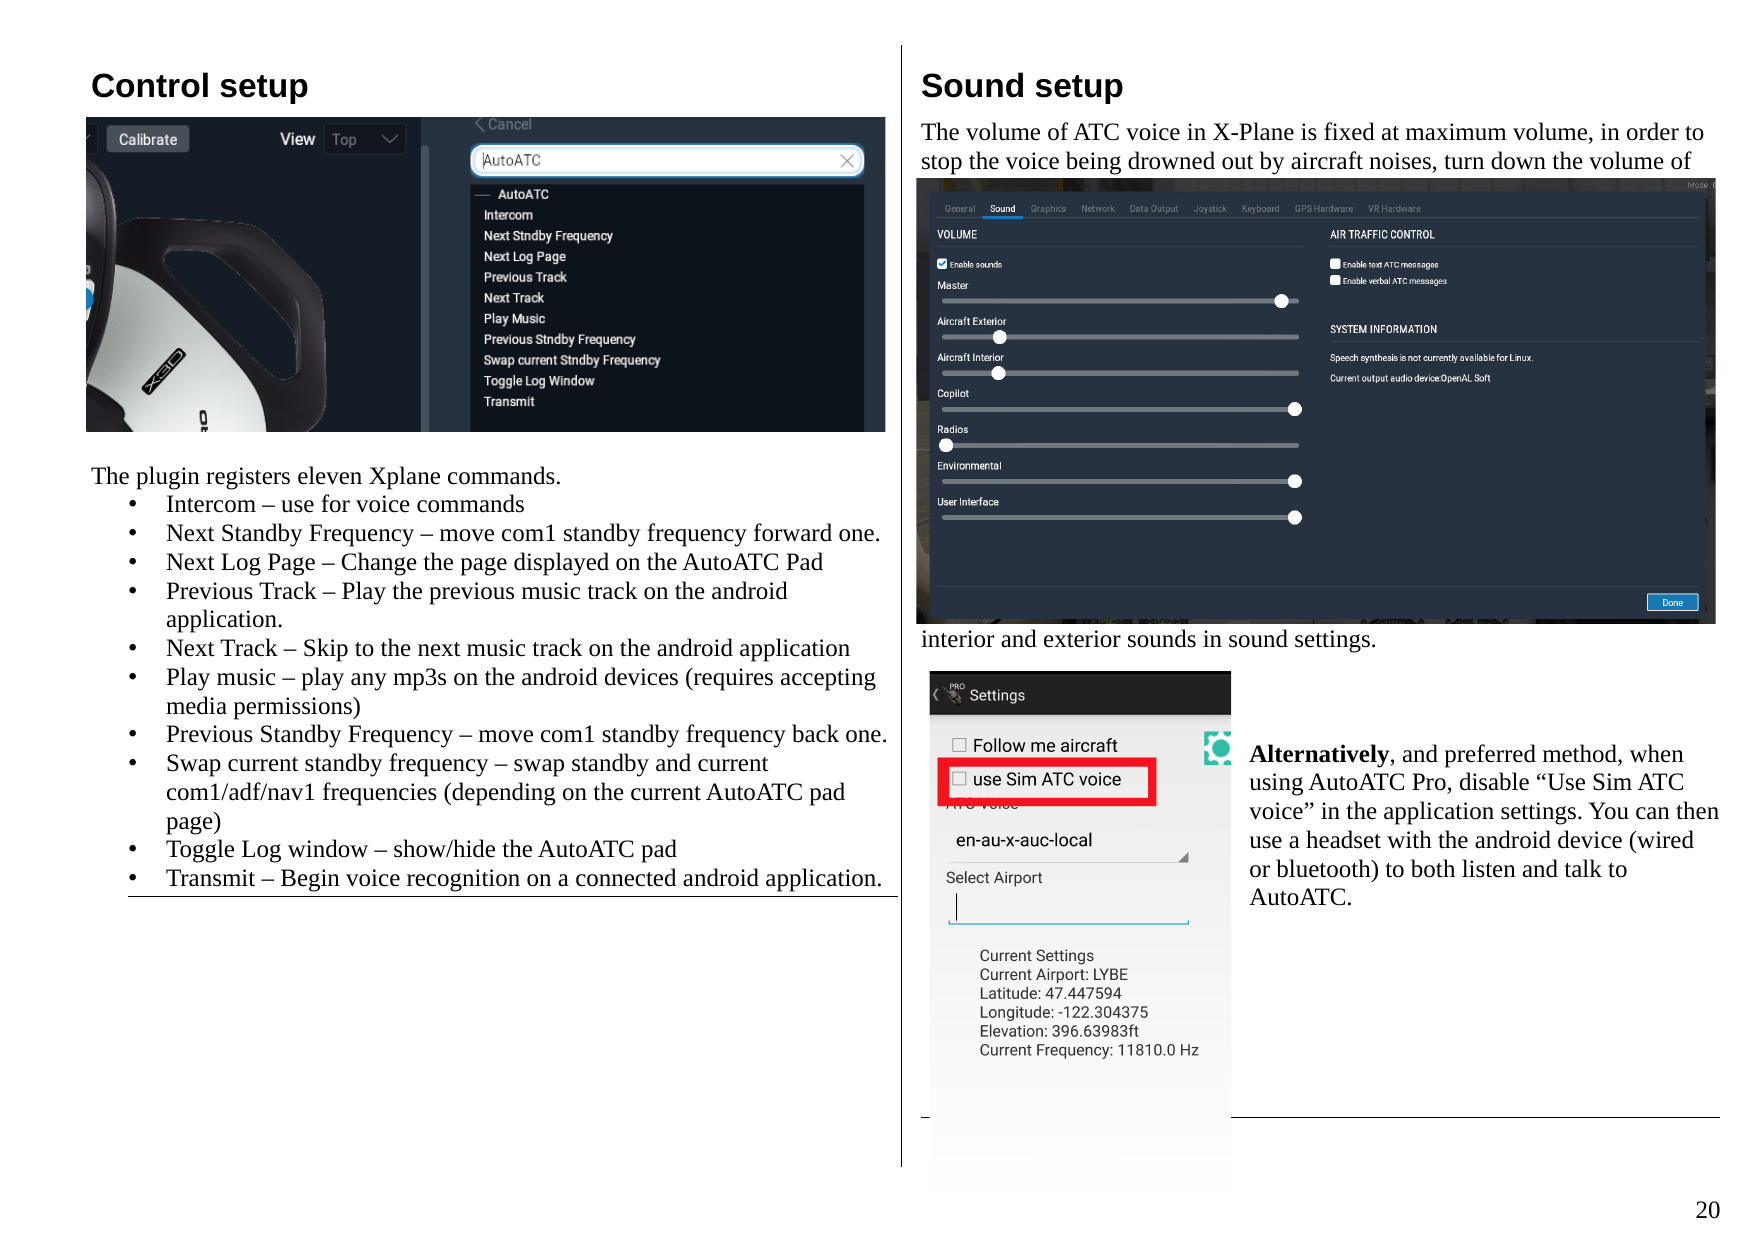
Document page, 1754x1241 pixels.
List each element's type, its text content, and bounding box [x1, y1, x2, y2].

text The plugin registers eleven Xplane commands. [91, 461, 881, 489]
list Next Log Page – Change the page displayed on the AutoATC Pad [128, 547, 898, 576]
list Intercom – use for voice commands [128, 489, 898, 518]
text Alternatively, and preferred method, when using AutoATC Pro, disable “Use Sim ATC voice” in the application settings. You can then use a headset with the android device (wired or bluetooth) to both listen and talk to AutoATC. [1232, 739, 1720, 911]
picture [916, 178, 1716, 624]
list Previous Standby Frequency – move com1 standby frequency back one. [128, 719, 898, 748]
list Transmit – Begin voice recognition on a connected android application. [128, 863, 898, 896]
subtitle Control setup [91, 66, 898, 105]
text The volume of ATC voice in X-Plane is fixed at maximum volume, in order to stop the voice being drowned out by aircraft noises, turn down the volume of interior and exterior sounds in sound settings. [921, 117, 1720, 652]
list Next Track – Skip to the next music track on the android application [128, 633, 898, 662]
list Next Standby Frequency – move com1 standby frequency forward one. [128, 518, 898, 547]
list Toggle Log window – show/hide the AutoATC pad [128, 834, 898, 863]
picture [86, 117, 886, 432]
list Play music – play any mp3s on the android devices (requires accepting media permissions) [128, 662, 898, 719]
picture [929, 671, 1232, 1191]
list Swap current standby frequency – swap standby and current com1/adf/nav1 frequencies (depending on the current AutoATC pad page) [128, 748, 898, 834]
subtitle Sound setup [921, 66, 1738, 105]
list Previous Track – Play the previous music track on the android application. [128, 576, 898, 633]
